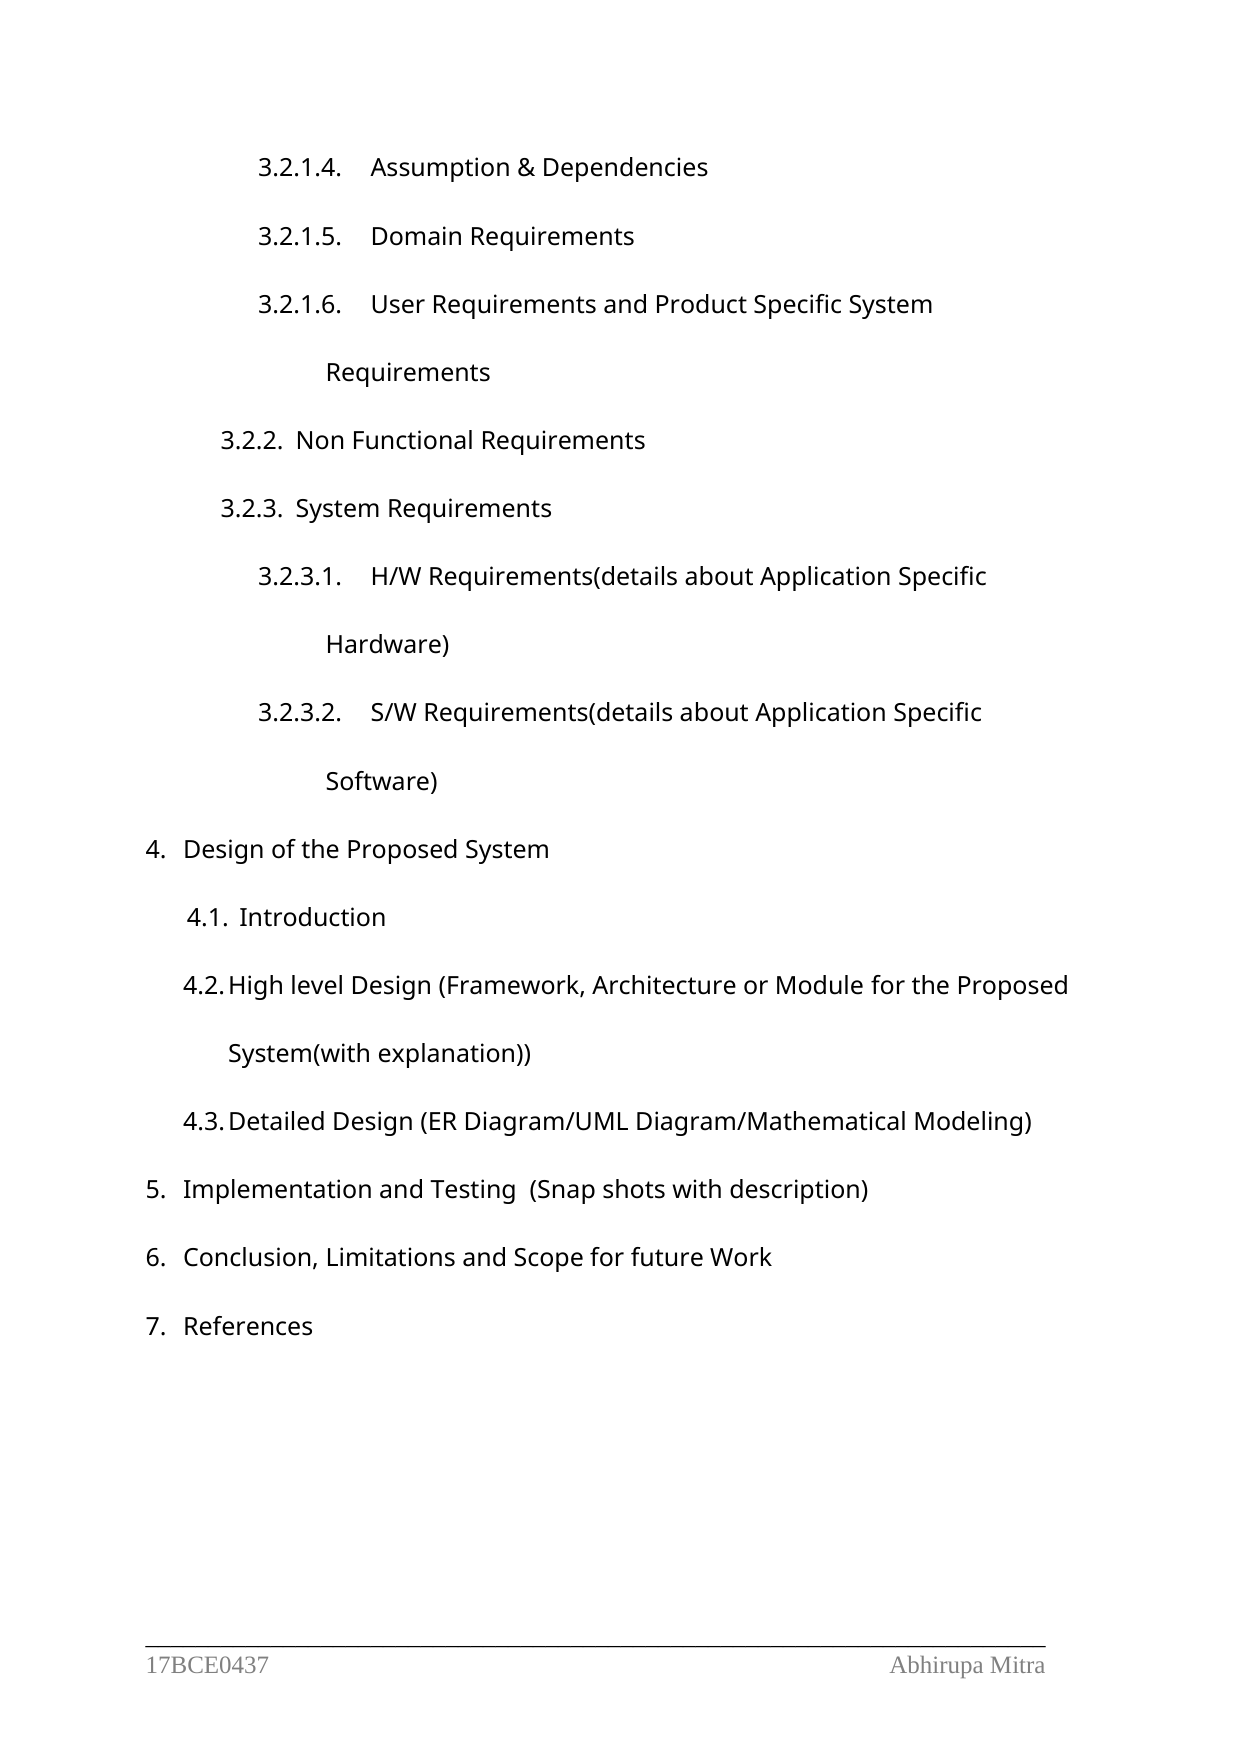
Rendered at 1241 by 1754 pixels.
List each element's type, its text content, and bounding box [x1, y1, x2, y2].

list User Requirements and Product Specific System Requirements [258, 286, 1090, 388]
list Design of the Proposed System [145, 831, 1090, 865]
list Detailed Design (ER Diagram/UML Diagram/Mathematical Modeling) [183, 1104, 1090, 1138]
list Introduction [187, 899, 1090, 933]
list References [145, 1308, 1090, 1342]
list High level Design (Framework, Architecture or Module for the Proposed System(with explanation)) [183, 967, 1090, 1070]
list H/W Requirements(details about Application Specific Hardware) [258, 559, 1090, 661]
list Implementation and Testing (Snap shots with description) [145, 1172, 1090, 1206]
list Domain Requirements [258, 218, 1090, 252]
list Non Functional Requirements [220, 422, 1090, 457]
list System Requirements [220, 491, 1090, 525]
list Assumption & Dependencies [258, 150, 1090, 184]
list Conclusion, Limitations and Scope for future Work [145, 1240, 1090, 1274]
list S/W Requirements(details about Application Specific Software) [258, 695, 1090, 797]
